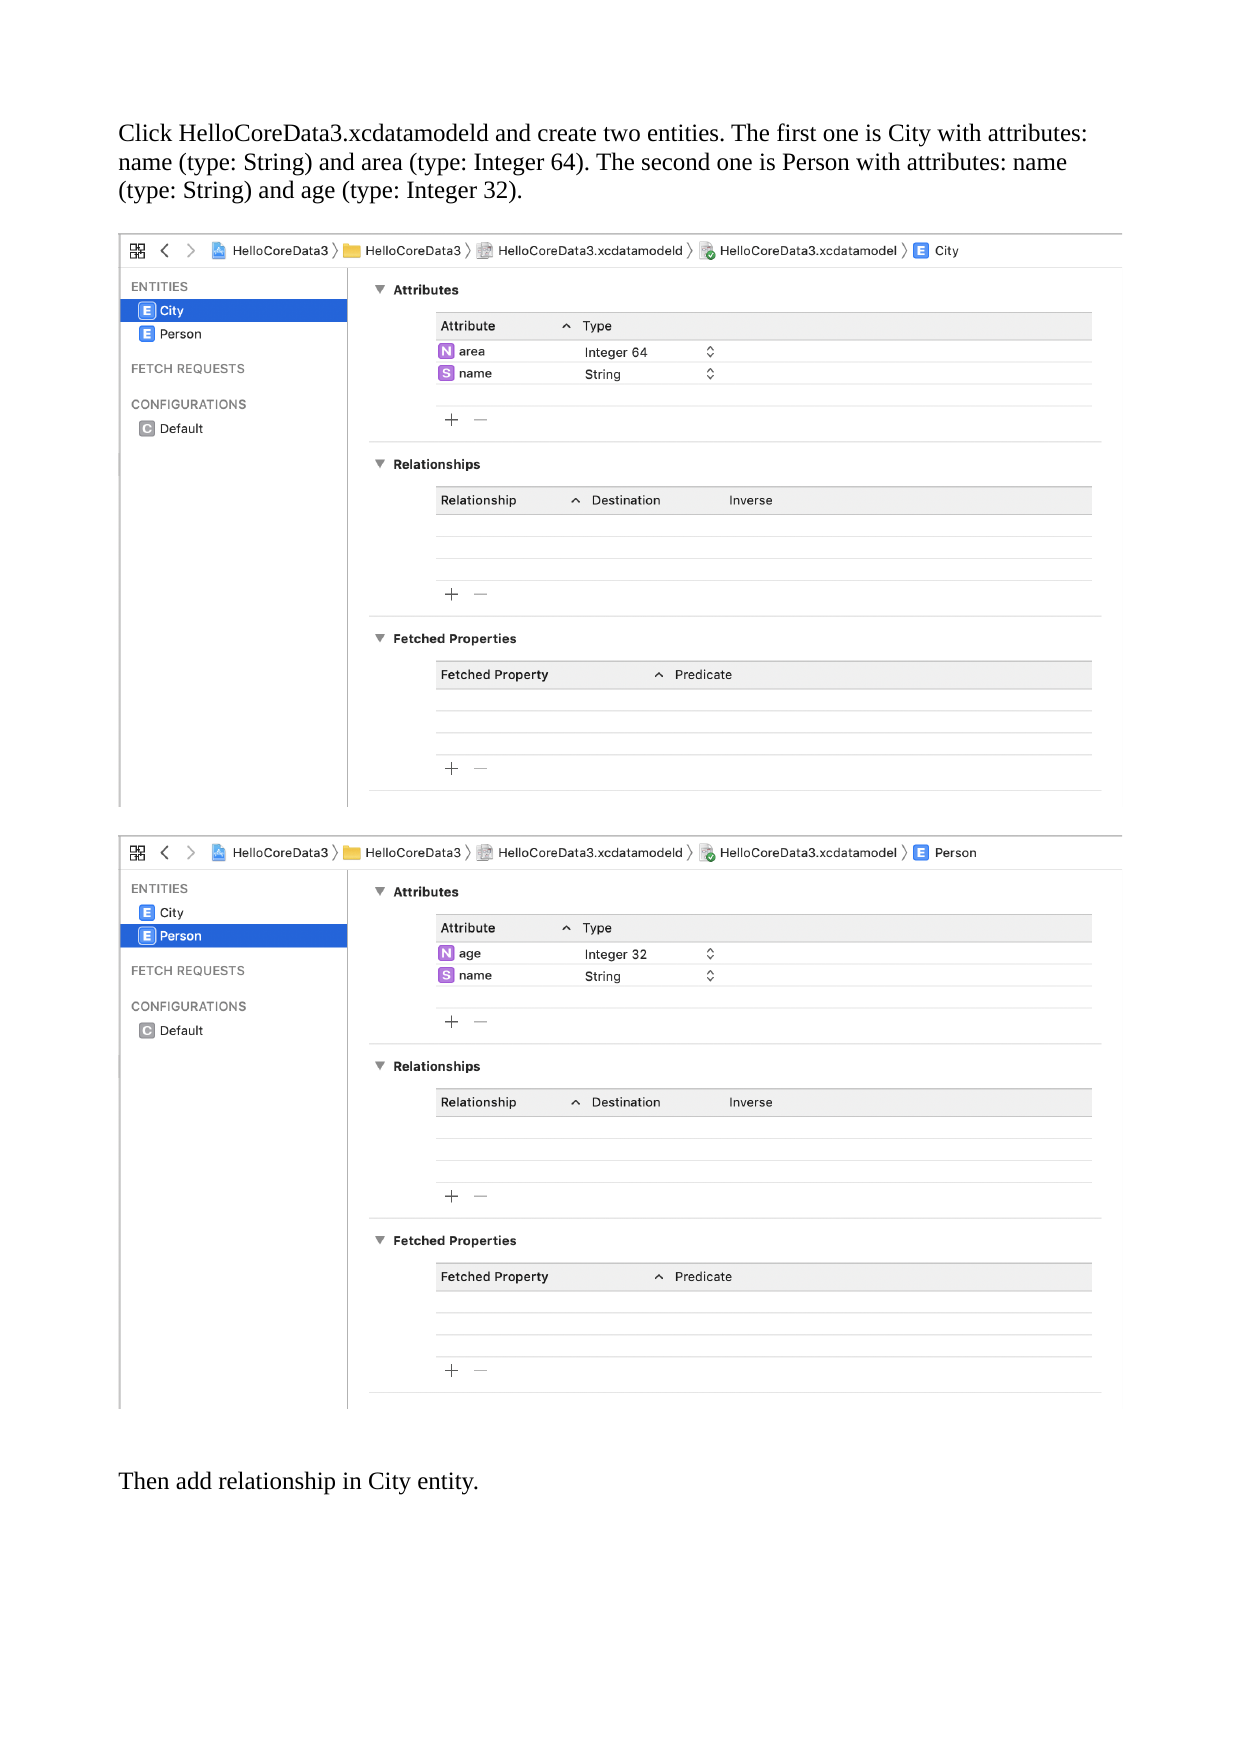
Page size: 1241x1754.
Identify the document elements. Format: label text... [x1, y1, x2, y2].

text Then add relationship in City entity. [118, 1466, 1122, 1495]
text Click HelloCoreData3.xcdatamodeld and create two entities. The first one is City with attributes: name (type: String) and area (type: Integer 64). The second one is Person with attributes: name (type: String) and age (type: Integer 32). [118, 118, 1122, 204]
picture [118, 233, 1123, 807]
picture [118, 835, 1123, 1409]
